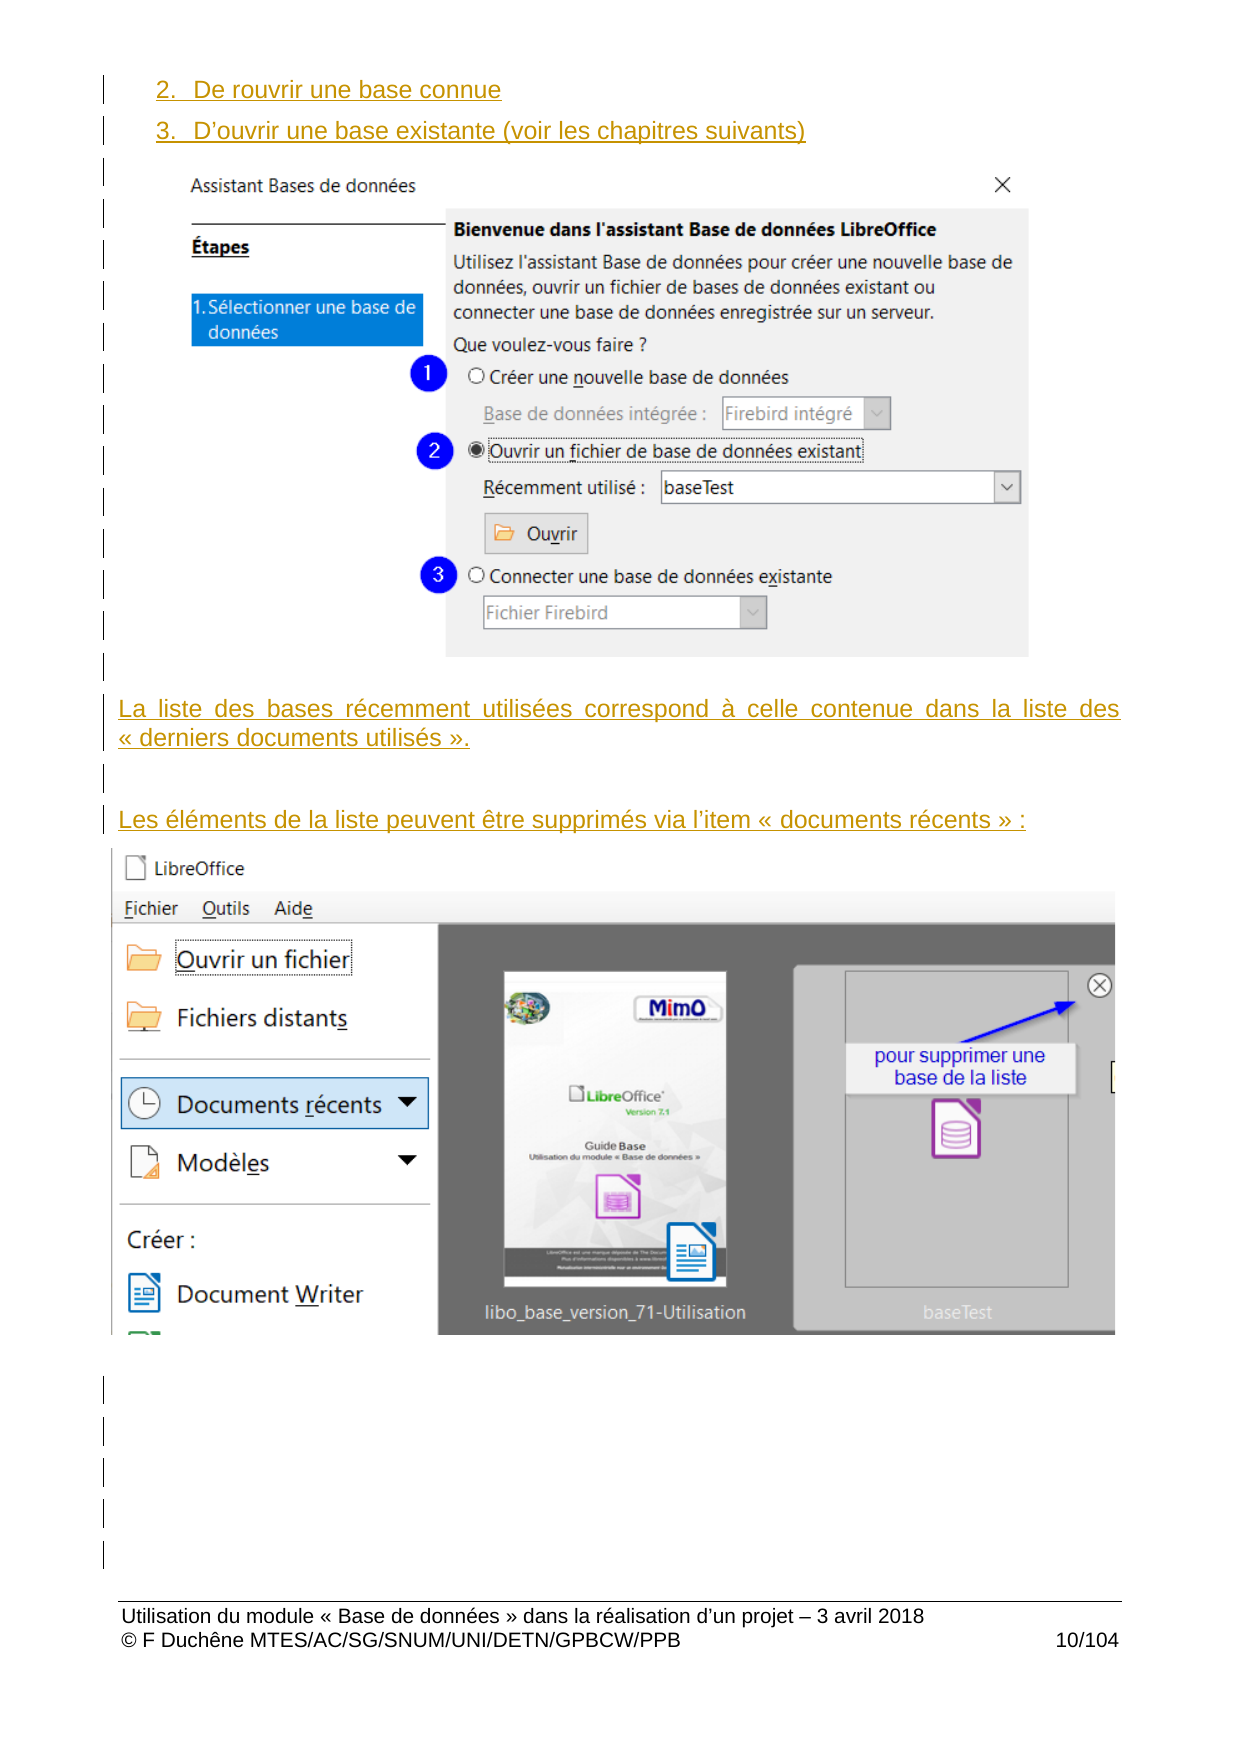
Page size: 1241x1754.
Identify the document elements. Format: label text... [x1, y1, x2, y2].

text Les éléments de la liste peuvent être supprimés via l’item « documents récents » : [118, 805, 1122, 834]
list De rouvrir une base connue [156, 75, 1122, 104]
picture [111, 848, 1116, 1335]
text La liste des bases récemment utilisées correspond à celle contenue dans la liste des « derniers documents utilisés ». [118, 694, 1122, 751]
picture [188, 166, 1029, 657]
list D’ouvrir une base existante (voir les chapitres suivants) [156, 116, 1122, 145]
